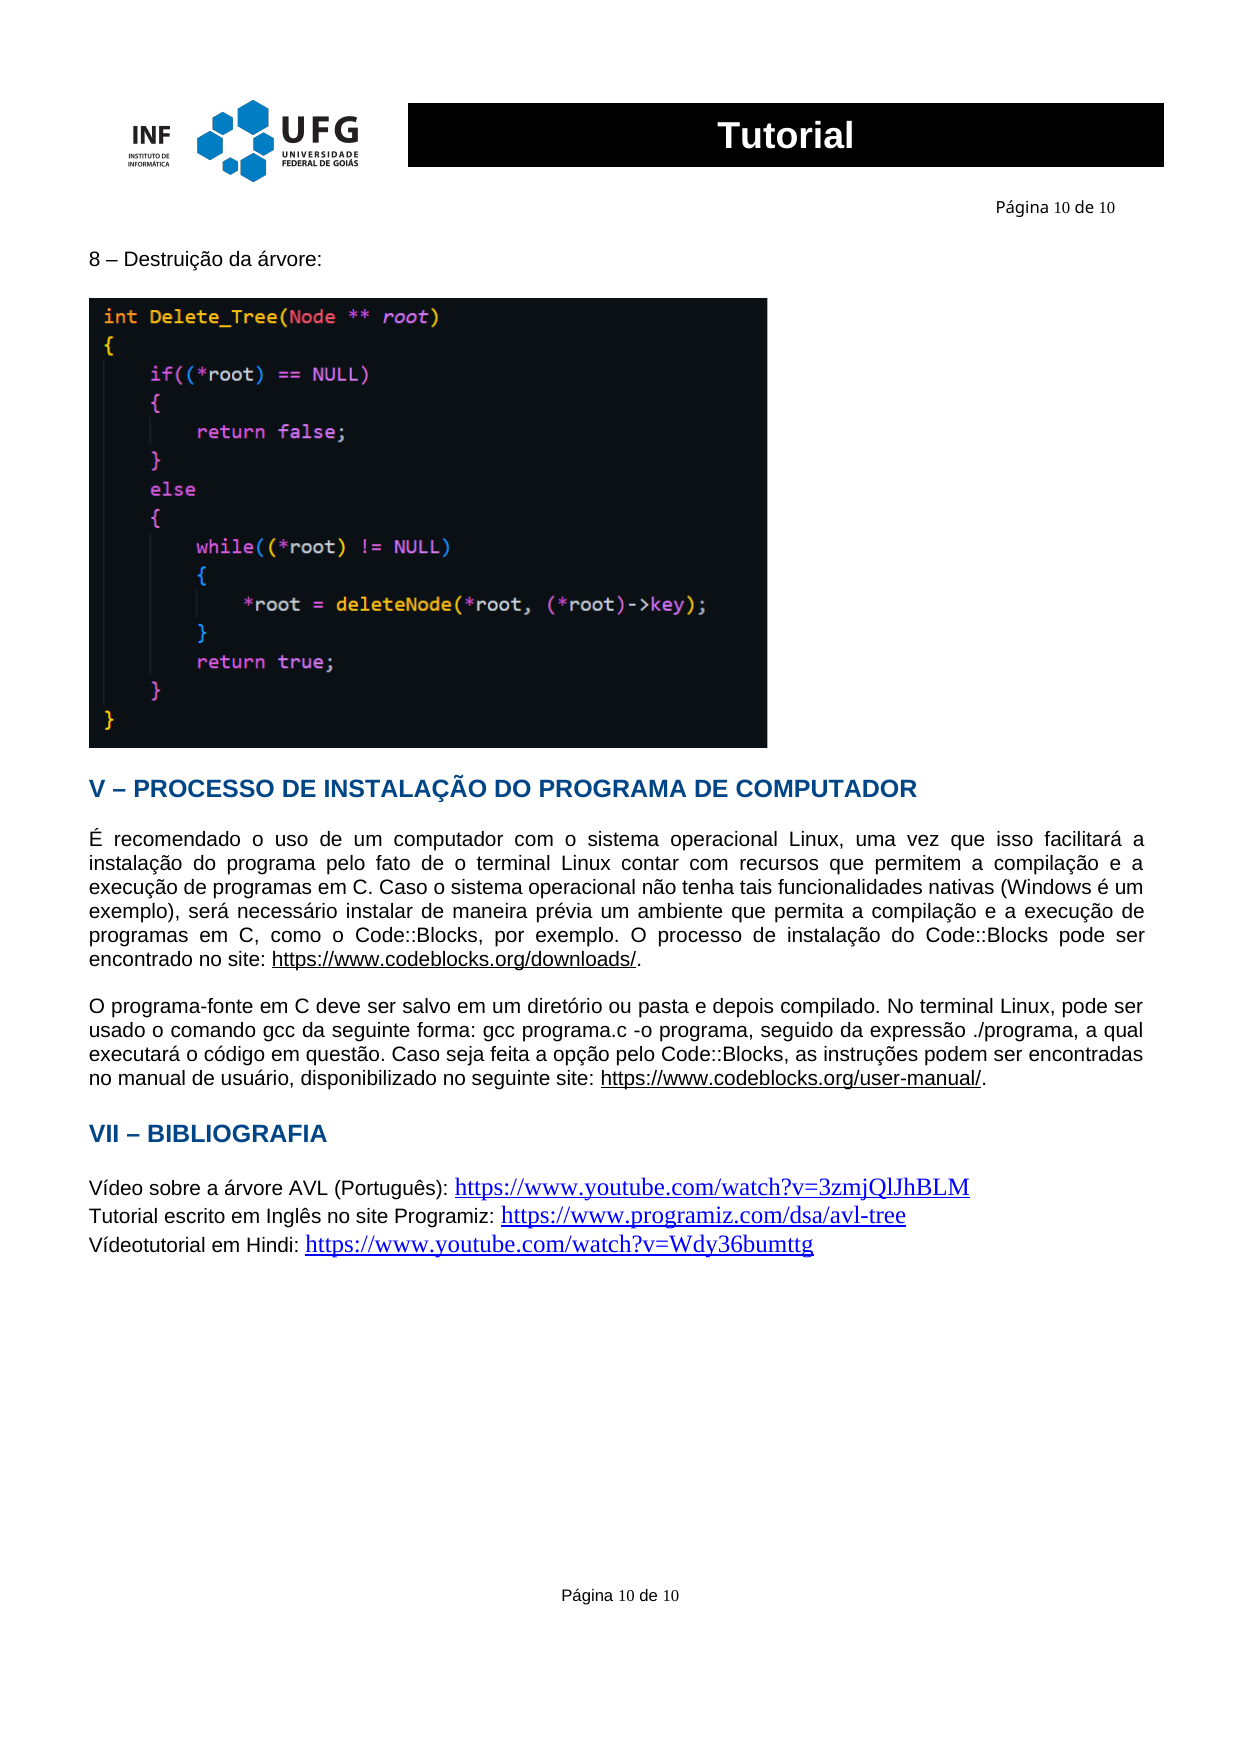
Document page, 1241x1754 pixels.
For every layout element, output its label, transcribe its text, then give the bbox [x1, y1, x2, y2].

text Vídeo sobre a árvore AVL (Português): https://www.youtube.com/watch?v=3zmjQlJhBLM [89, 1172, 1152, 1200]
picture [89, 298, 768, 748]
text Vídeotutorial em Hindi: https://www.youtube.com/watch?v=Wdy36bumttg [89, 1229, 1152, 1258]
text V – PROCESSO DE INSTALAÇÃO DO PROGRAMA DE COMPUTADOR [89, 774, 1146, 803]
text O programa-fonte em C deve ser salvo em um diretório ou pasta e depois compilado. No terminal Linux, pode ser usado o comando gcc da seguinte forma: gcc programa.c -o programa, seguido da expressão ./programa, a qual executará o código em questão. Caso seja feita a opção pelo Code::Blocks, as instruções podem ser encontradas no manual de usuário, disponibilizado no seguinte site: https://www.codeblocks.org/user-manual/. [89, 994, 1146, 1090]
picture [126, 97, 363, 186]
text VII – BIBLIOGRAFIA [89, 1119, 1152, 1148]
text Tutorial escrito em Inglês no site Programiz: https://www.programiz.com/dsa/avl-tree [89, 1200, 1152, 1229]
list É recomendado o uso de um computador com o sistema operacional Linux, uma vez que isso facilitará a instalação do programa pelo fato de o terminal Linux contar com recursos que permitem a compilação e a execução de programas em C. Caso o sistema operacional não tenha tais funcionalidades nativas (Windows é um exemplo), será necessário instalar de maneira prévia um ambiente que permita a compilação e a execução de programas em C, como o Code::Blocks, por exemplo. O processo de instalação do Code::Blocks pode ser encontrado no site: https://www.codeblocks.org/downloads/. [89, 827, 1146, 970]
text 8 – Destruição da árvore: [89, 247, 1152, 271]
